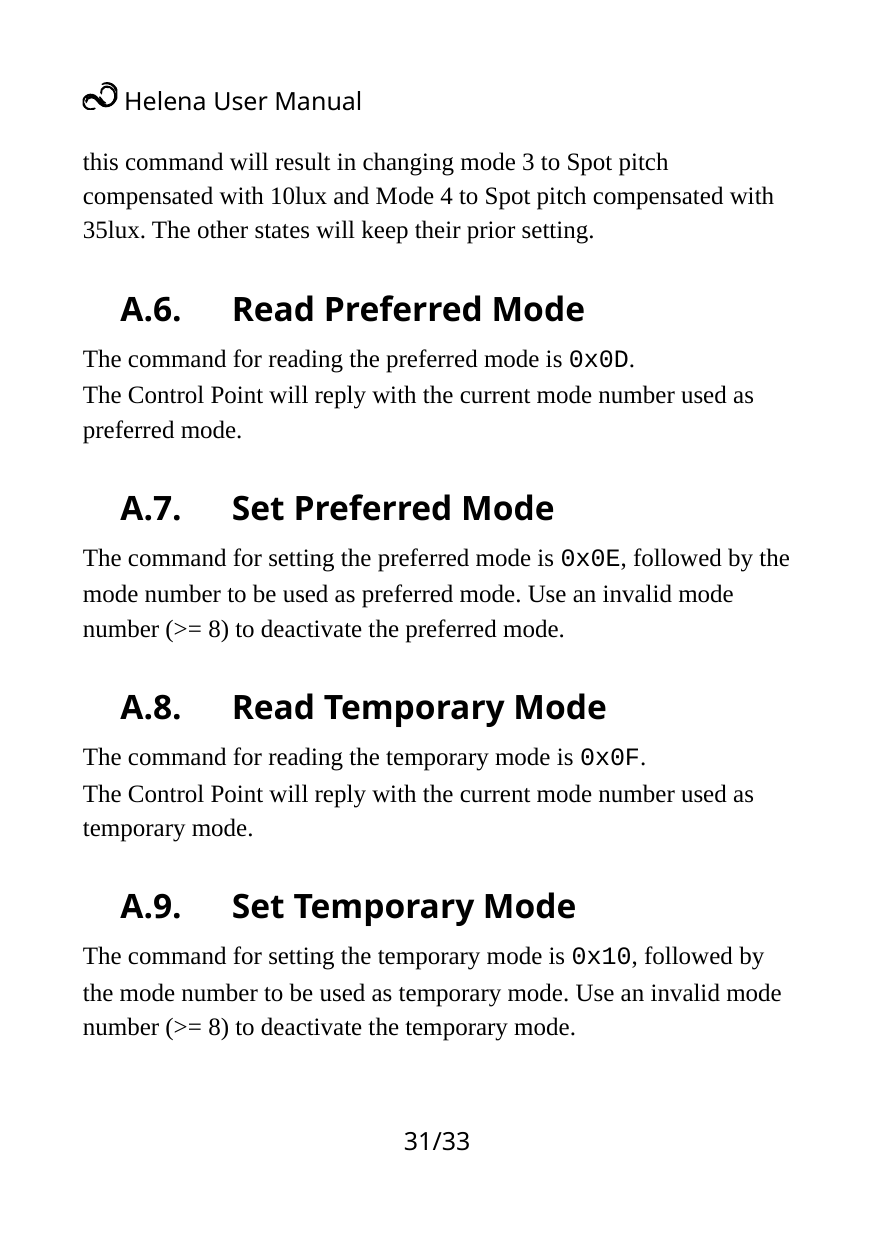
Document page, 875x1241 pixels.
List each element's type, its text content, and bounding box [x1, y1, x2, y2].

text The command for setting the preferred mode is 0x0E, followed by the mode number to be used as preferred mode. Use an invalid mode number (>= 8) to deactivate the preferred mode. [83, 543, 791, 643]
text The command for setting the temporary mode is 0x10, followed by the mode number to be used as temporary mode. Use an invalid mode number (>= 8) to deactivate the temporary mode. [83, 941, 791, 1041]
text The command for reading the preferred mode is 0x0D. The Control Point will reply with the current mode number used as preferred mode. [83, 344, 791, 443]
subtitle Read Temporary Mode [120, 684, 791, 729]
subtitle Read Preferred Mode [120, 286, 791, 331]
text The command for reading the temporary mode is 0x0F. The Control Point will reply with the current mode number used as temporary mode. [83, 742, 791, 842]
subtitle Set Preferred Mode [120, 485, 791, 530]
text this command will result in changing mode 3 to Spot pitch compensated with 10lux and Mode 4 to Spot pitch compensated with 35lux. The other states will keep their prior setting. [83, 147, 791, 244]
subtitle Set Temporary Mode [120, 883, 791, 929]
